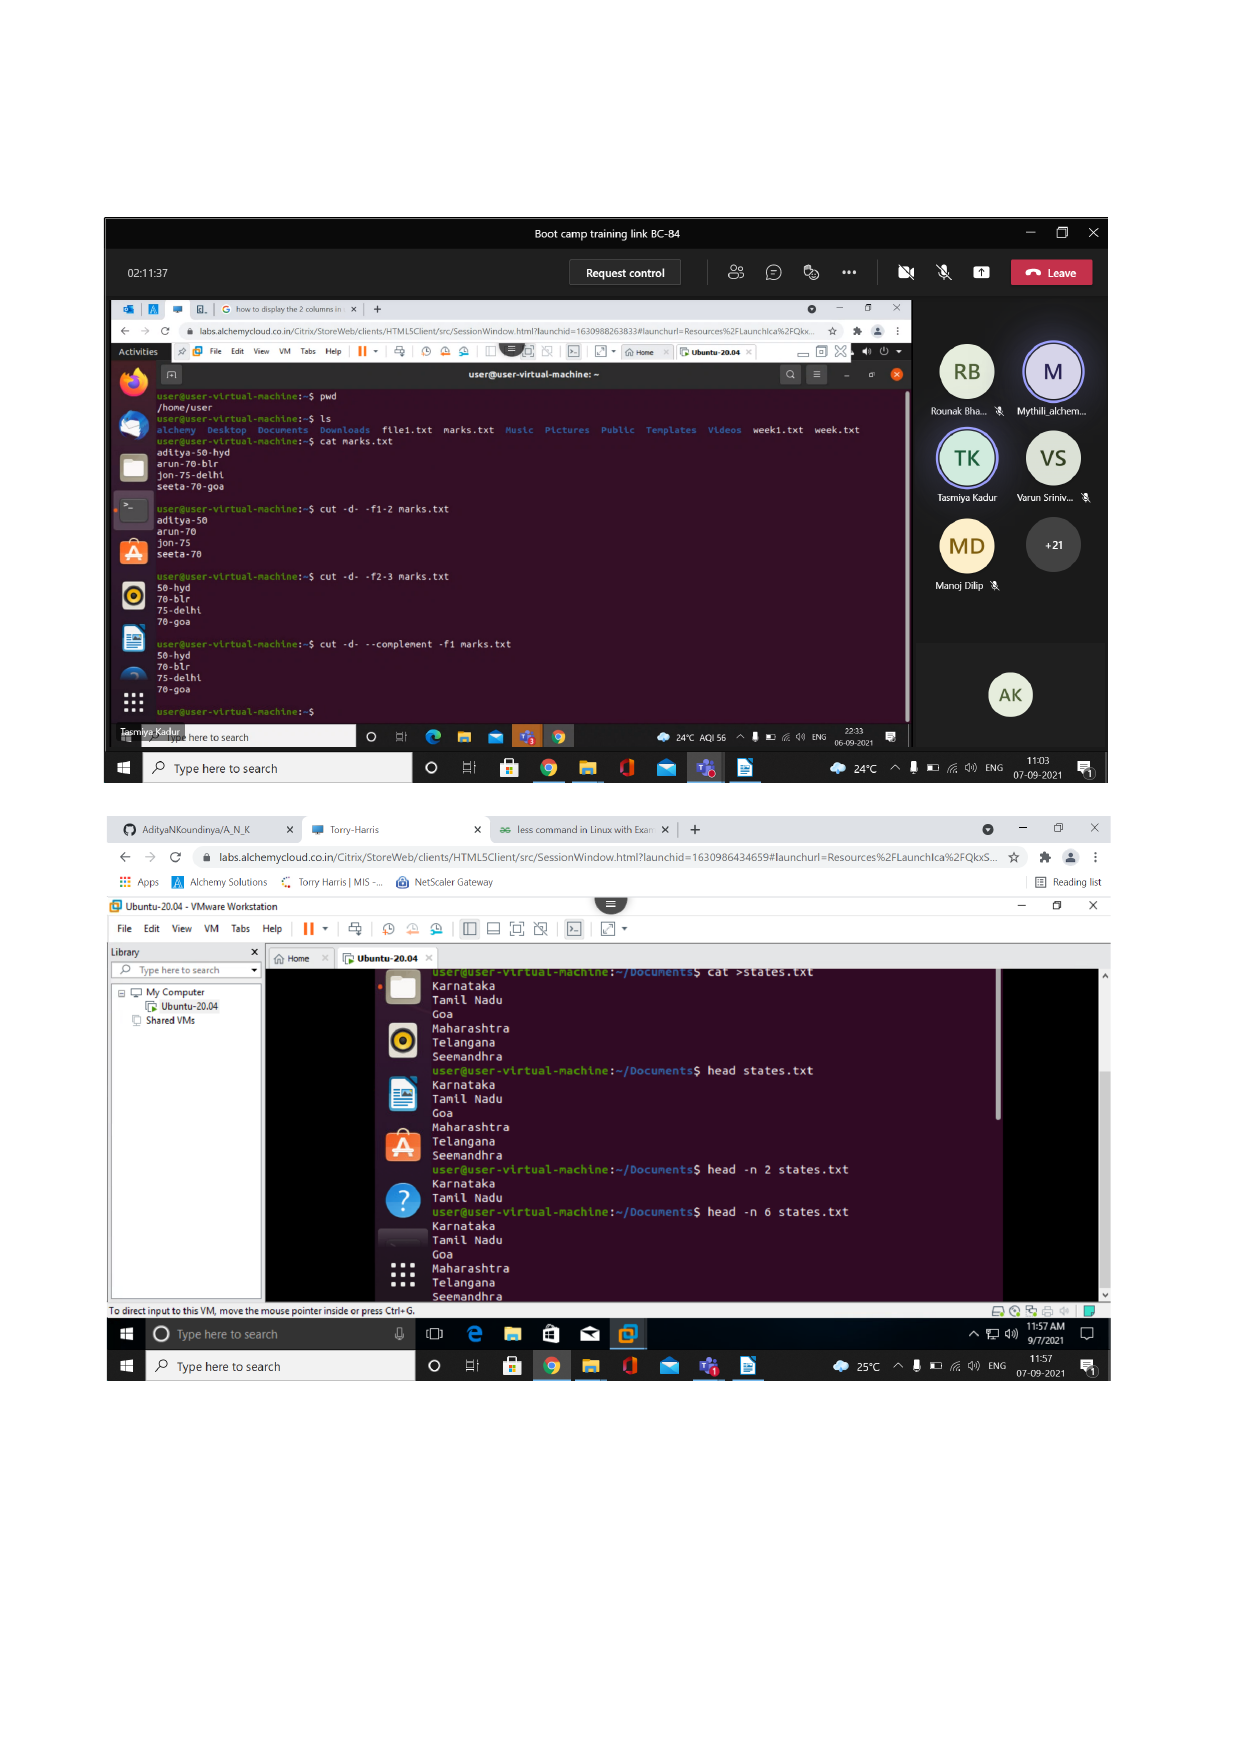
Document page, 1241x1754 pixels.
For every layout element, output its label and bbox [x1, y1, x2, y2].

picture [103, 217, 1108, 783]
picture [106, 816, 1111, 1381]
